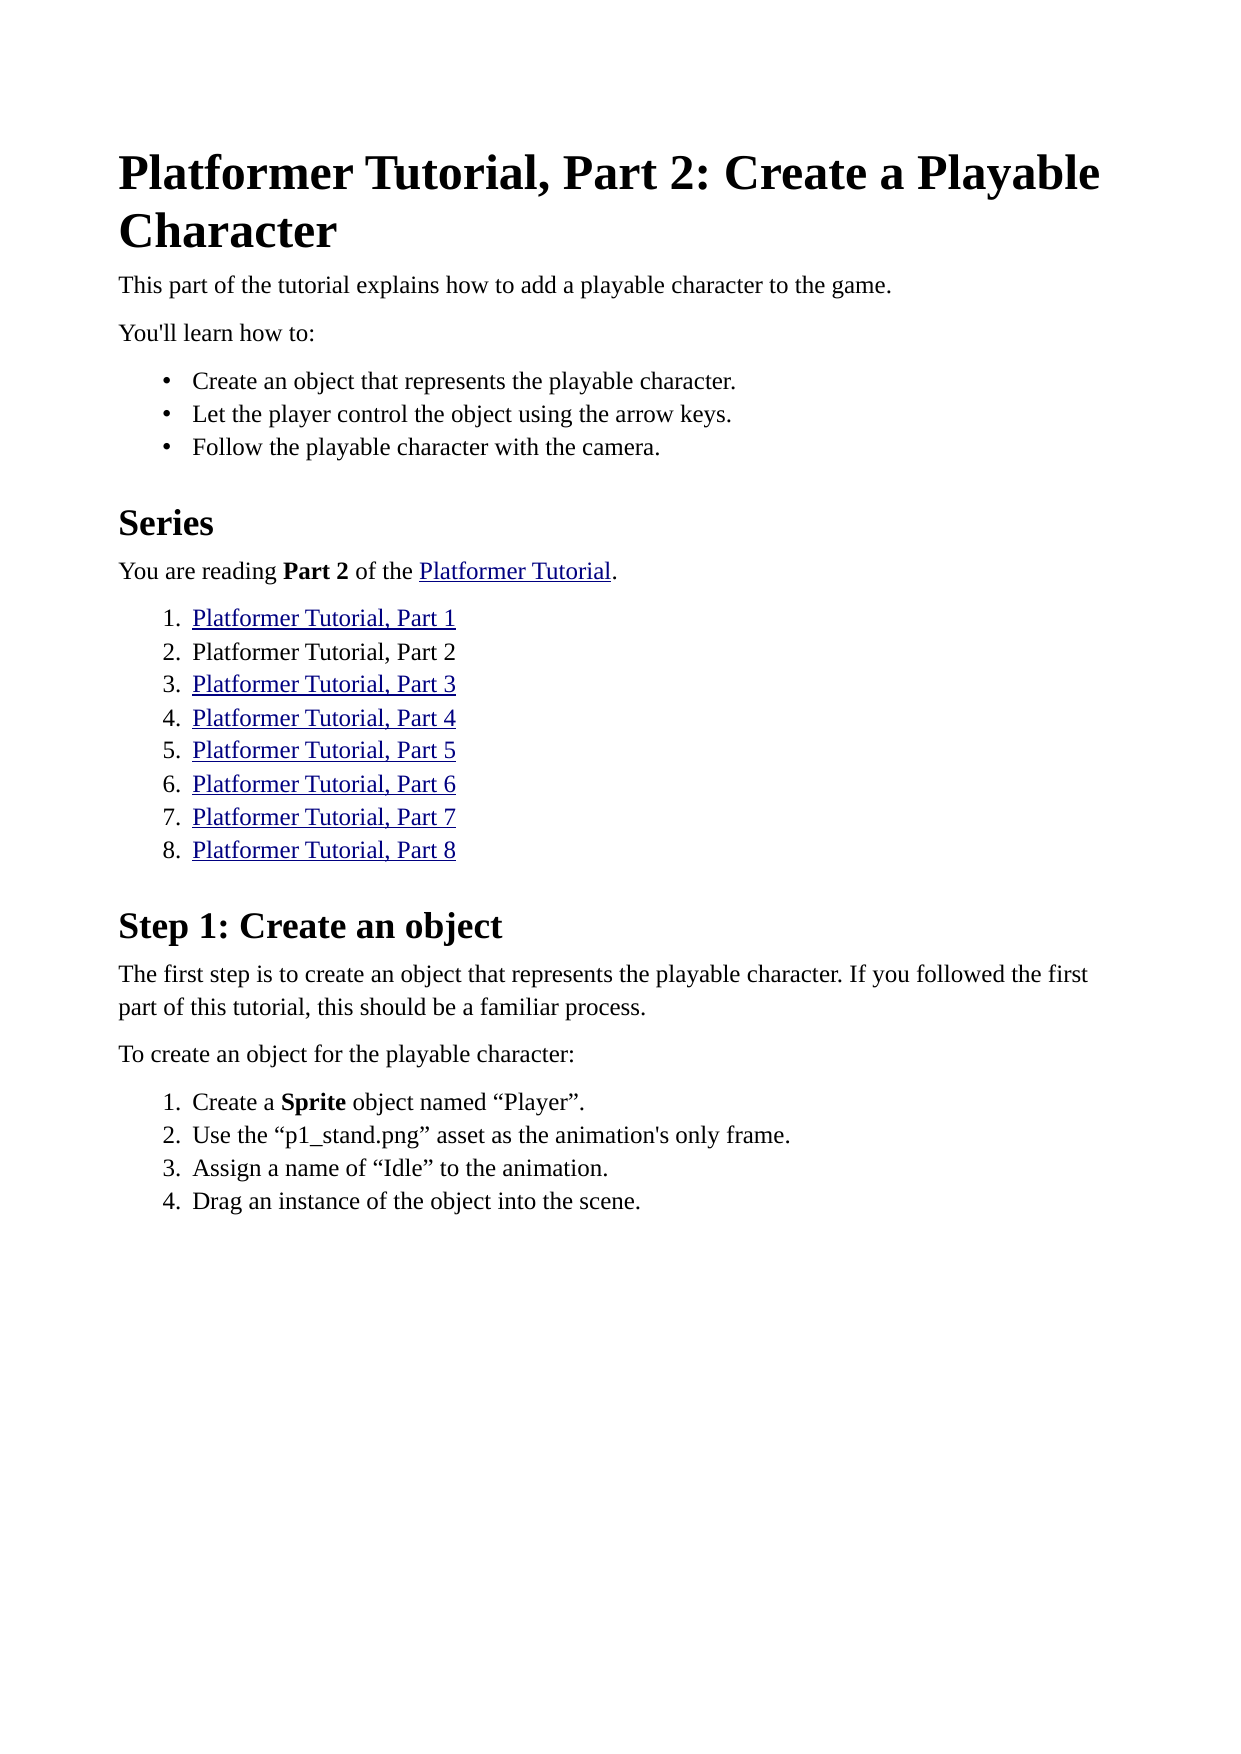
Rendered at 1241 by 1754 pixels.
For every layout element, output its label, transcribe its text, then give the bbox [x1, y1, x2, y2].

list Platformer Tutorial, Part 3 [162, 669, 1122, 698]
list Platformer Tutorial, Part 8 [162, 835, 1122, 863]
list Create an object that represents the playable character. [162, 366, 1122, 394]
list Assign a name of “Idle” to the animation. [162, 1153, 1122, 1182]
text You'll learn how to: [118, 318, 1122, 347]
list Drag an instance of the object into the scene. [162, 1186, 1122, 1215]
text This part of the tutorial explains how to add a playable character to the game. [118, 271, 1122, 299]
list Use the “p1_stand.png” asset as the animation's only frame. [162, 1120, 1122, 1149]
text To create an object for the playable character: [118, 1039, 1122, 1068]
subtitle Platformer Tutorial, Part 2: Create a Playable Character [118, 143, 1122, 258]
subtitle Series [118, 500, 1122, 543]
list Follow the playable character with the camera. [162, 432, 1122, 461]
subtitle Step 1: Create an object [118, 903, 1122, 946]
list Platformer Tutorial, Part 1 [162, 603, 1122, 632]
list Let the player control the object using the arrow keys. [162, 399, 1122, 428]
list Platformer Tutorial, Part 6 [162, 769, 1122, 797]
list Create a Sprite object named “Player”. [162, 1087, 1122, 1116]
text You are reading Part 2 of the Platformer Tutorial. [118, 556, 1122, 585]
list Platformer Tutorial, Part 4 [162, 703, 1122, 731]
text The first step is to create an object that represents the playable character. If you followed the first part of this tutorial, this should be a familiar process. [118, 959, 1122, 1021]
list Platformer Tutorial, Part 7 [162, 802, 1122, 830]
list Platformer Tutorial, Part 5 [162, 736, 1122, 764]
list Platformer Tutorial, Part 2 [162, 637, 1122, 665]
